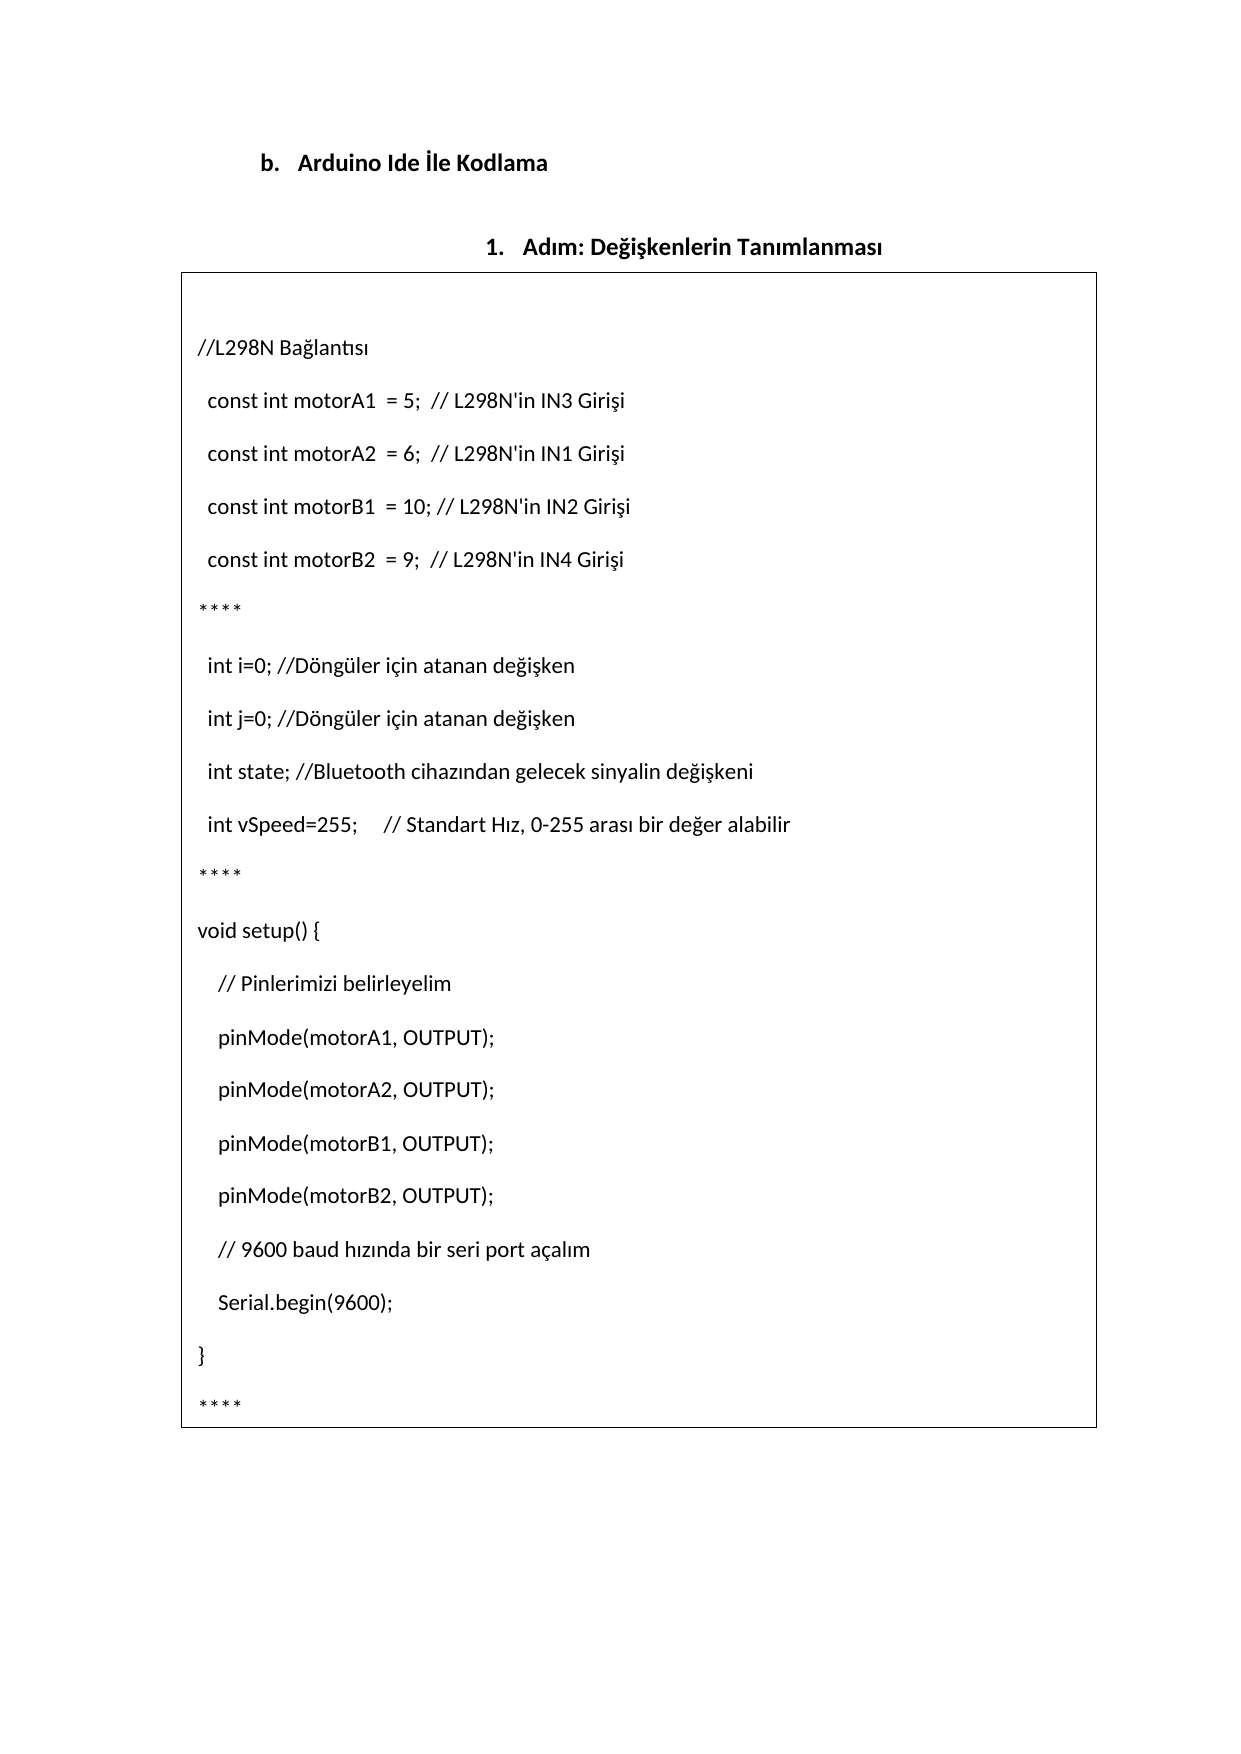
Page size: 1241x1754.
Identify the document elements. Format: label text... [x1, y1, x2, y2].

text Serial.begin(9600); [197, 1288, 1081, 1316]
text const int motorA2 = 6; // L298N'in IN1 Girişi [197, 439, 1081, 467]
text // Pinlerimizi belirleyelim [197, 969, 1081, 998]
text int state; //Bluetooth cihazından gelecek sinyalin değişkeni [197, 757, 1081, 786]
text // 9600 baud hızında bir seri port açalım [197, 1235, 1081, 1263]
text int vSpeed=255; // Standart Hız, 0-255 arası bir değer alabilir [197, 811, 1081, 838]
text pinMode(motorA2, OUTPUT); [197, 1076, 1081, 1104]
text pinMode(motorA1, OUTPUT); [197, 1023, 1081, 1051]
text } [197, 1341, 1081, 1369]
text int j=0; //Döngüler için atanan değişken [197, 704, 1081, 732]
text int i=0; //Döngüler için atanan değişken [197, 651, 1081, 679]
text **** [197, 1394, 1081, 1419]
text **** [197, 598, 1081, 626]
text const int motorB2 = 9; // L298N'in IN4 Girişi [197, 545, 1081, 573]
text pinMode(motorB2, OUTPUT); [197, 1182, 1081, 1210]
text void setup() { [197, 917, 1081, 944]
text **** [197, 863, 1081, 892]
text //L298N Bağlantısı [197, 333, 1081, 361]
list Arduino Ide İle Kodlama [260, 148, 1093, 178]
text const int motorB1 = 10; // L298N'in IN2 Girişi [197, 492, 1081, 520]
text pinMode(motorB1, OUTPUT); [197, 1129, 1081, 1157]
text const int motorA1 = 5; // L298N'in IN3 Girişi [197, 386, 1081, 414]
list Adım: Değişkenlerin Tanımlanması [485, 231, 1093, 262]
